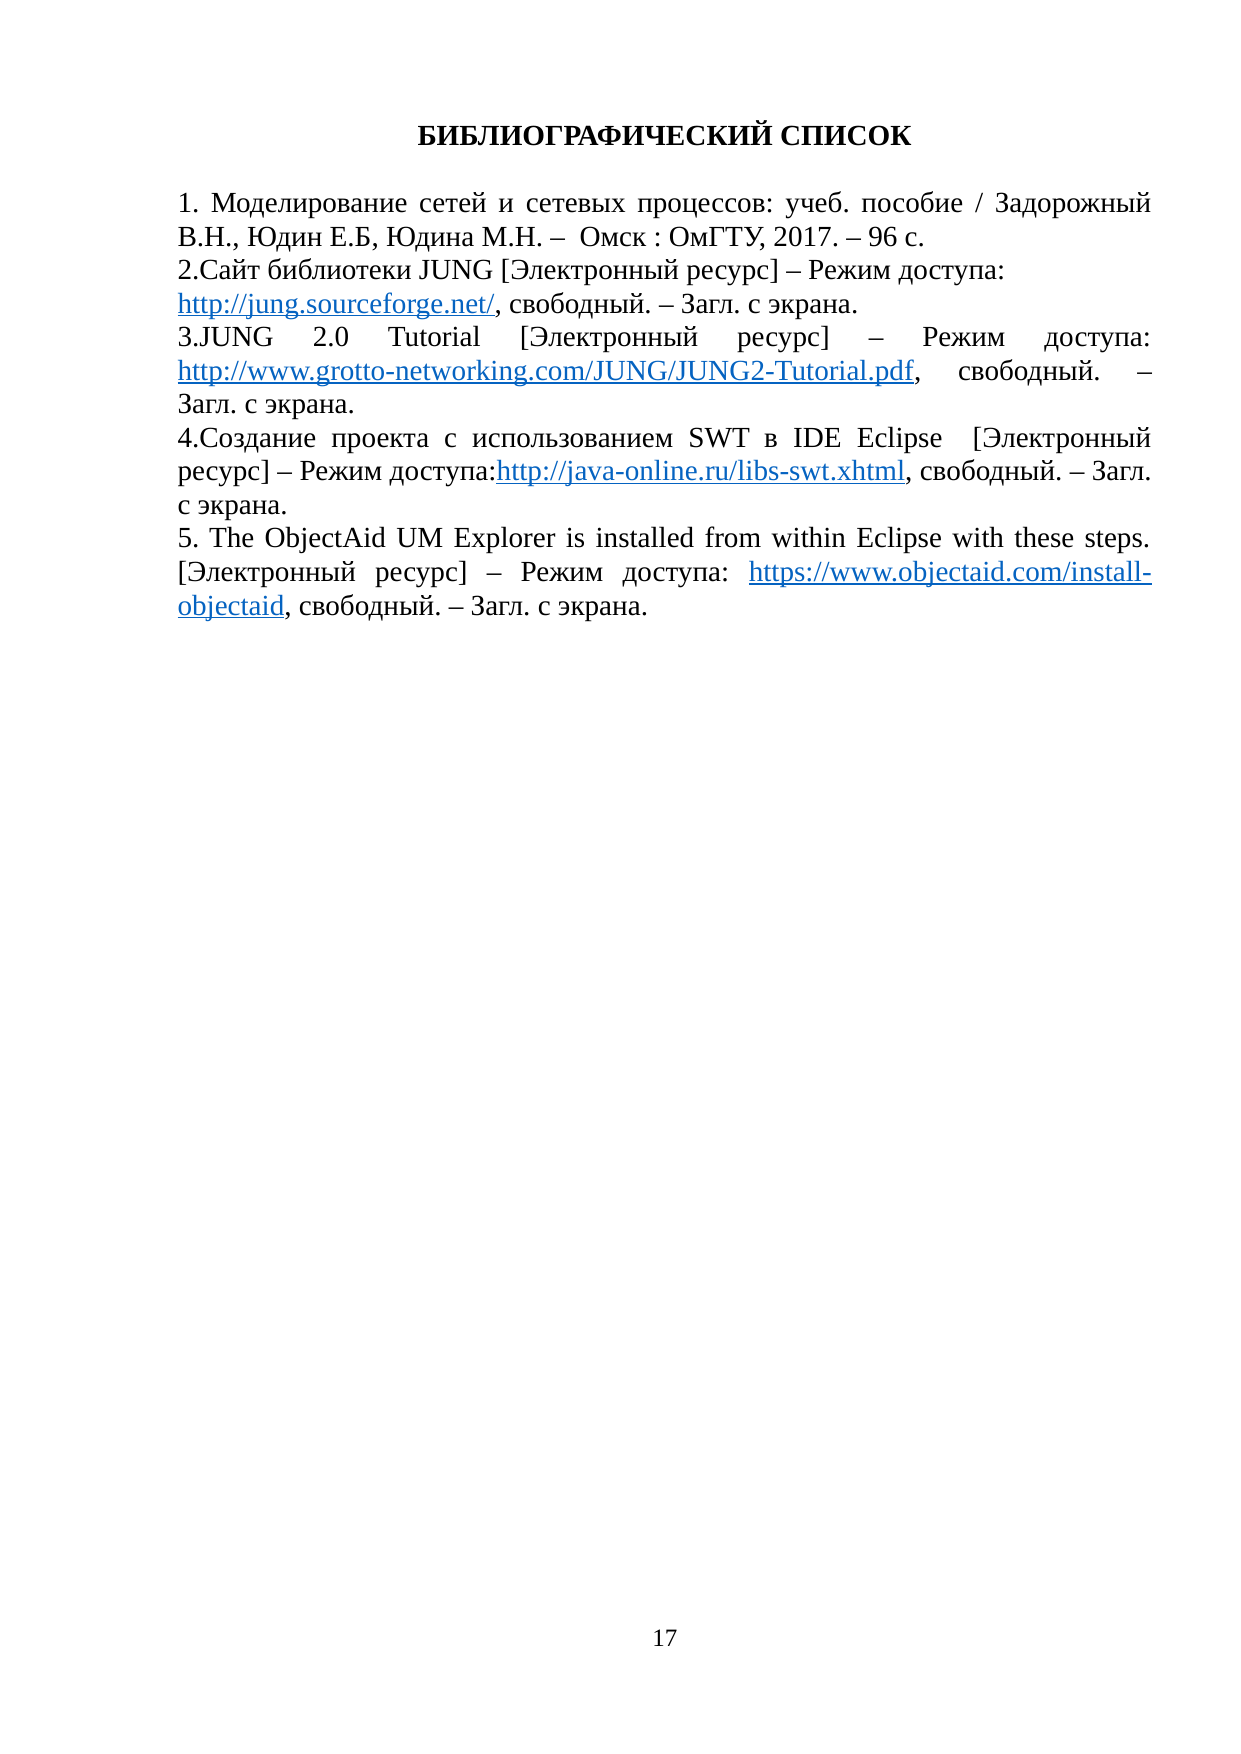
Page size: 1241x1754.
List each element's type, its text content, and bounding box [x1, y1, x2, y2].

text 5. The ObjectAid UM Explorer is installed from within Eclipse with these steps. [Электронный ресурс] – Режим доступа: https://www.objectaid.com/install-objectaid, свободный. – Загл. с экрана. [177, 521, 1152, 621]
text 2.Сайт библиотеки JUNG [Электронный ресурс] – Режим доступа: http://jung.sourceforge.net/, свободный. – Загл. с экрана. [177, 252, 1152, 319]
text 4.Создание проекта с использованием SWT в IDE Eclipse [Электронный ресурс] – Режим доступа:http://java-online.ru/libs-swt.xhtml, свободный. – Загл. с экрана. [177, 420, 1152, 521]
text 3.JUNG 2.0 Tutorial [Электронный ресурс] – Режим доступа: http://www.grotto-networking.com/JUNG/JUNG2-Tutorial.pdf, свободный. – Загл. с экрана. [177, 319, 1152, 420]
text БИБЛИОГРАФИЧЕСКИЙ СПИСОК [177, 118, 1152, 152]
text 1. Моделирование сетей и сетевых процессов: учеб. пособие / Задорожный В.Н., Юдин Е.Б, Юдина М.Н. – Омск : ОмГТУ, 2017. – 96 с. [177, 185, 1152, 252]
